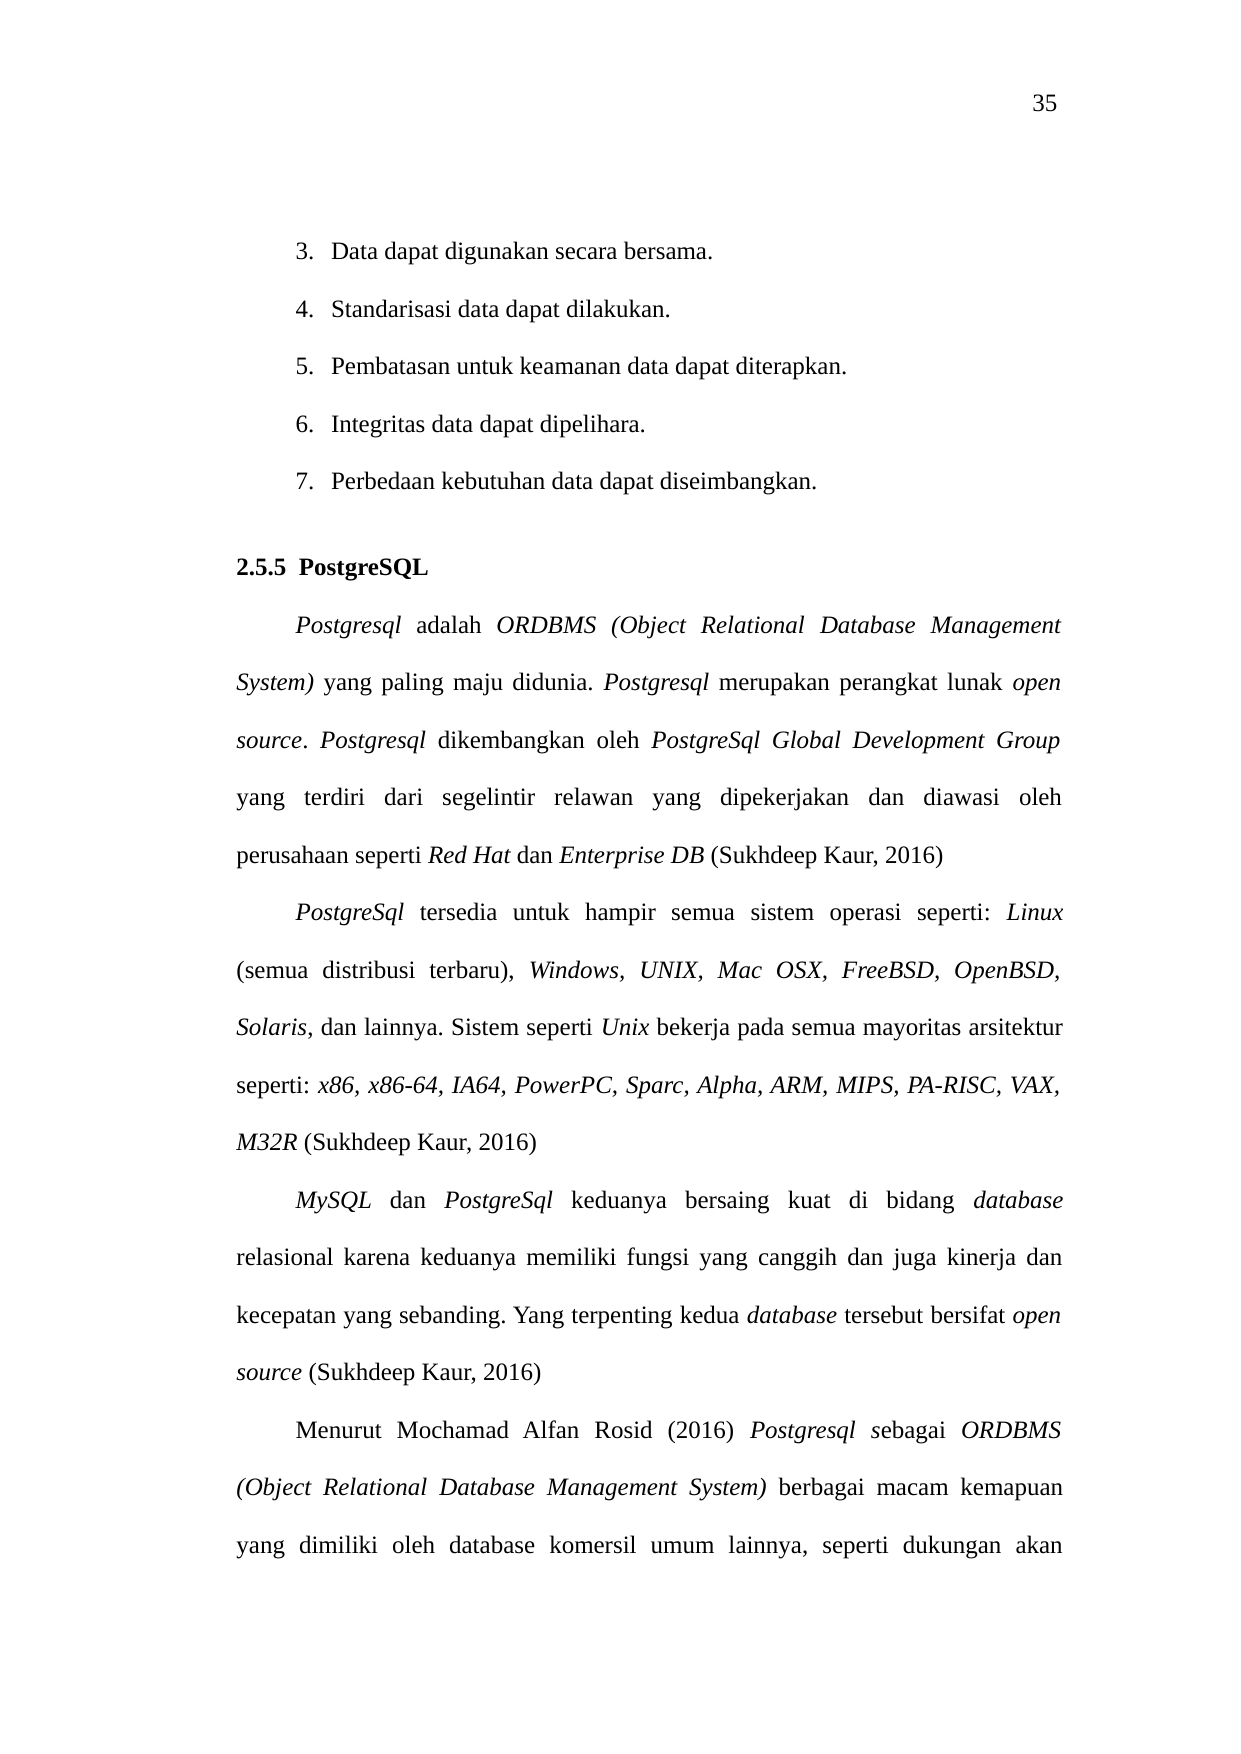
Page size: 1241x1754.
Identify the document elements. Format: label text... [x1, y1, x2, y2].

subtitle PostgreSQL [236, 552, 1063, 581]
list Integritas data dapat dipelihara. [295, 409, 1063, 437]
list Data dapat digunakan secara bersama. [295, 236, 1063, 265]
text Postgresql adalah ORDBMS (Object Relational Database Management System) yang paling maju didunia. Postgresql merupakan perangkat lunak open source. Postgresql dikembangkan oleh PostgreSql Global Development Group yang terdiri dari segelintir relawan yang dipekerjakan dan diawasi oleh perusahaan seperti Red Hat dan Enterprise DB (Sukhdeep Kaur, 2016) [236, 610, 1063, 869]
text PostgreSql tersedia untuk hampir semua sistem operasi seperti: Linux (semua distribusi terbaru), Windows, UNIX, Mac OSX, FreeBSD, OpenBSD, Solaris, dan lainnya. Sistem seperti Unix bekerja pada semua mayoritas arsitektur seperti: x86, x86-64, IA64, PowerPC, Sparc, Alpha, ARM, MIPS, PA-RISC, VAX, M32R (Sukhdeep Kaur, 2016) [236, 897, 1063, 1156]
text MySQL dan PostgreSql keduanya bersaing kuat di bidang database relasional karena keduanya memiliki fungsi yang canggih dan juga kinerja dan kecepatan yang sebanding. Yang terpenting kedua database tersebut bersifat open source (Sukhdeep Kaur, 2016) [236, 1185, 1063, 1386]
list Standarisasi data dapat dilakukan. [295, 294, 1063, 322]
text Menurut Mochamad Alfan Rosid (2016) Postgresql sebagai ORDBMS (Object Relational Database Management System) berbagai macam kemapuan yang dimiliki oleh database komersil umum lainnya, seperti dukungan akan [236, 1415, 1063, 1559]
list Perbedaan kebutuhan data dapat diseimbangkan. [295, 466, 1063, 495]
list Pembatasan untuk keamanan data dapat diterapkan. [295, 351, 1063, 380]
